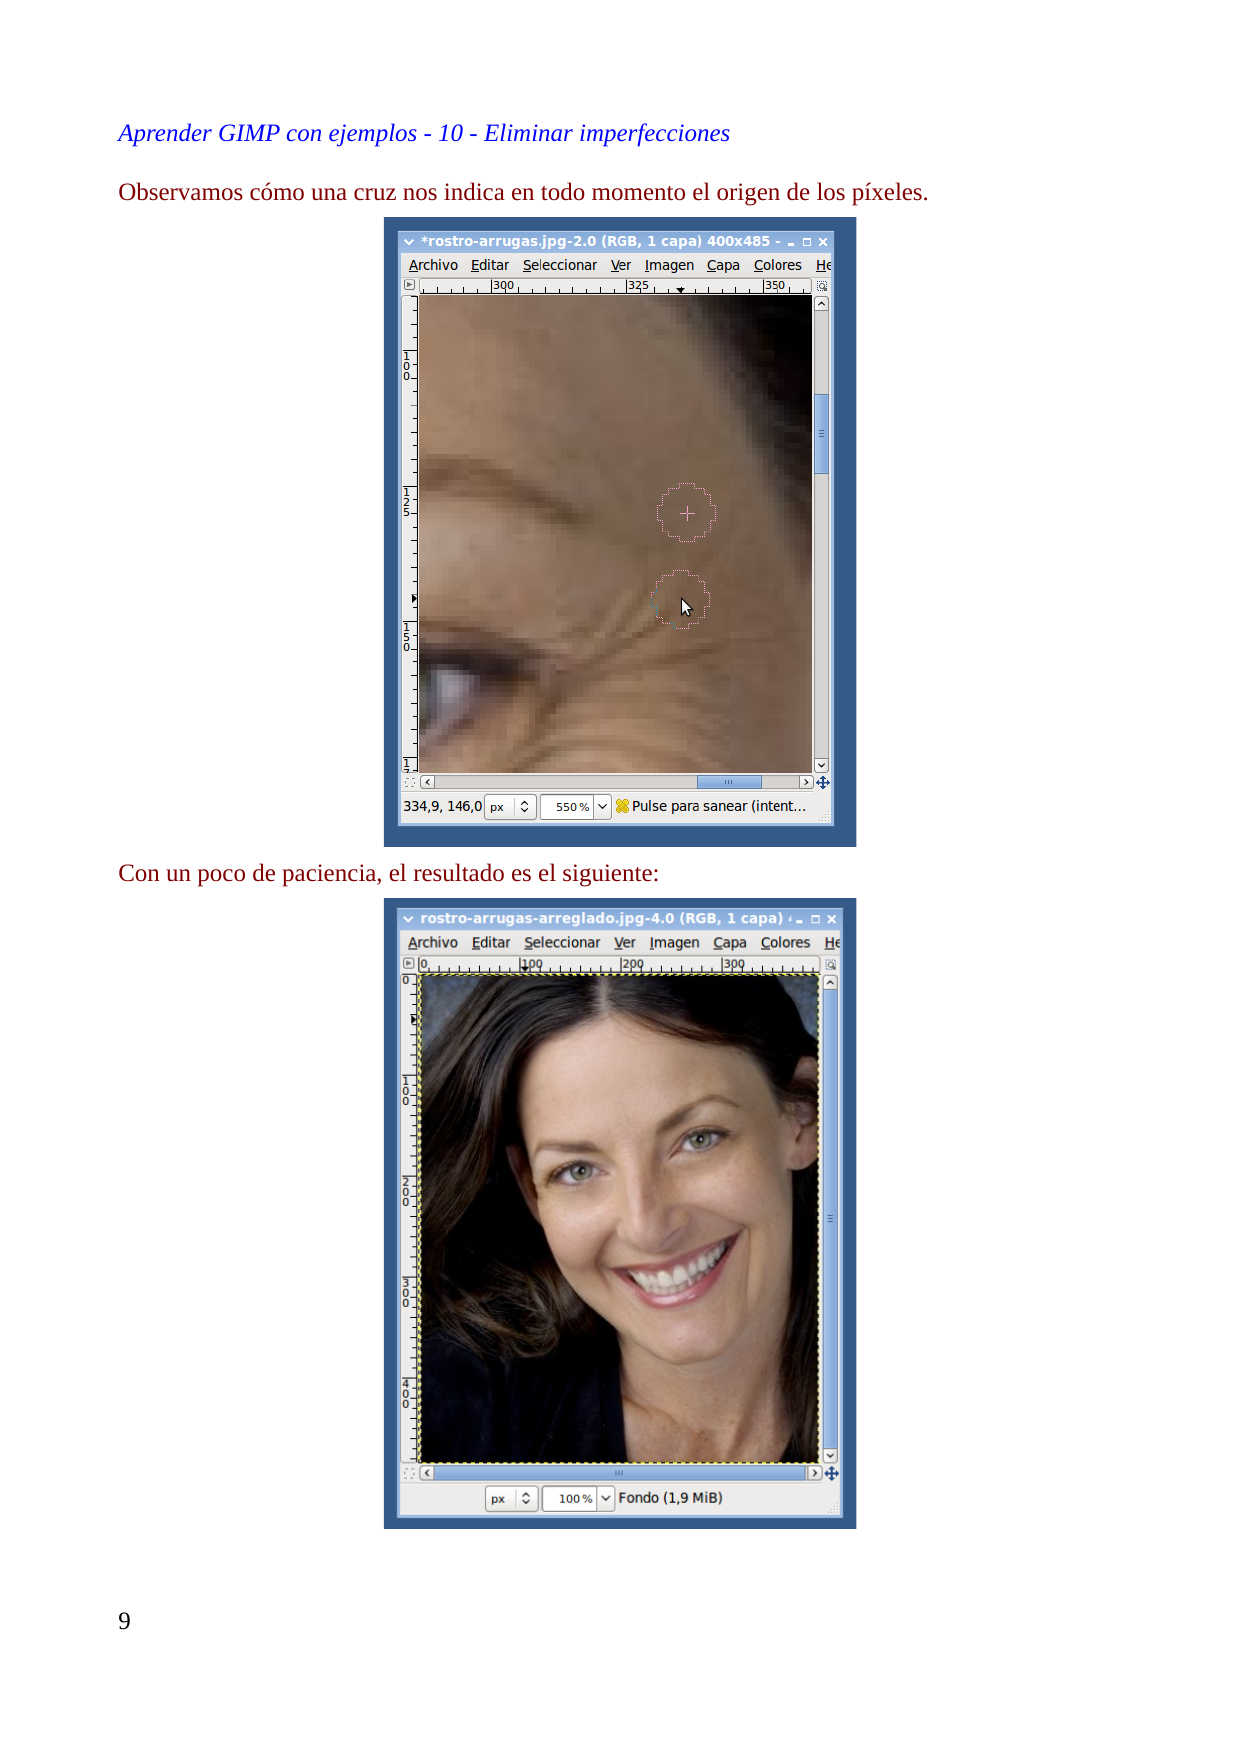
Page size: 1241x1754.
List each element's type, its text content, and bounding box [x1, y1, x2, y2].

text Con un poco de paciencia, el resultado es el siguiente: [118, 858, 1122, 887]
picture [383, 217, 857, 847]
picture [383, 898, 857, 1529]
text Observamos cómo una cruz nos indica en todo momento el origen de los píxeles. [118, 177, 1122, 206]
